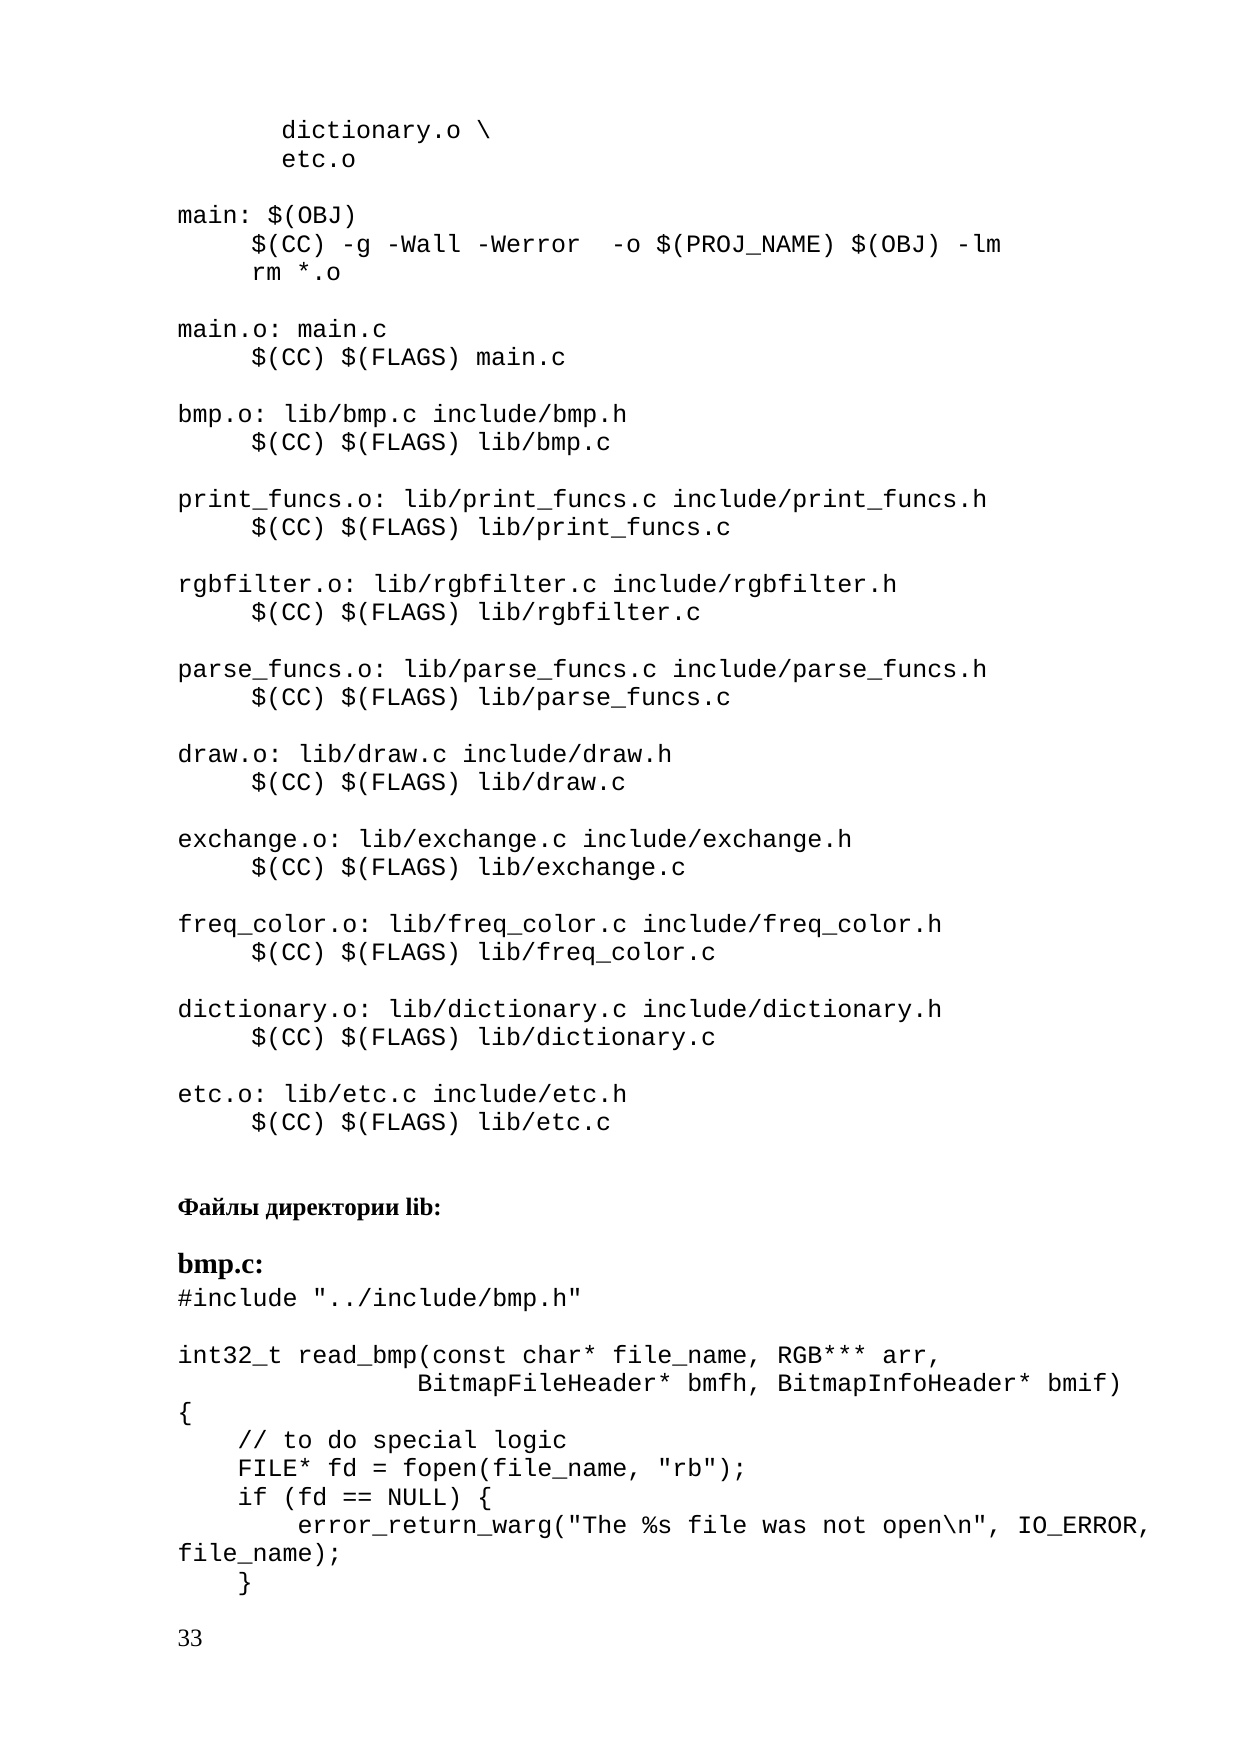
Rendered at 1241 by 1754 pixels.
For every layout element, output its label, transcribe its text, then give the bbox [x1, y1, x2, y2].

text $(CC) -g -Wall -Werror -o $(PROJ_NAME) $(OBJ) -lm [177, 231, 1181, 260]
text { [177, 1399, 1181, 1428]
text $(CC) $(FLAGS) main.c [177, 345, 1181, 373]
text dictionary.o \ [177, 118, 1181, 146]
text main.o: main.c [177, 316, 1181, 345]
text $(CC) $(FLAGS) lib/print_funcs.c [177, 515, 1181, 543]
text $(CC) $(FLAGS) lib/parse_funcs.c [177, 685, 1181, 713]
text $(CC) $(FLAGS) lib/rgbfilter.c [177, 600, 1181, 628]
text $(CC) $(FLAGS) lib/etc.c [177, 1110, 1181, 1138]
subtitle bmp.c: [177, 1246, 1181, 1280]
text FILE* fd = fopen(file_name, "rb"); [177, 1456, 1181, 1484]
text etc.o: lib/etc.c include/etc.h [177, 1081, 1181, 1110]
text $(CC) $(FLAGS) lib/exchange.c [177, 855, 1181, 883]
subtitle Файлы директории lib: [177, 1192, 1181, 1221]
text error_return_warg("The %s file was not open\n", IO_ERROR, file_name); [177, 1513, 1181, 1569]
text if (fd == NULL) { [177, 1484, 1181, 1513]
text parse_funcs.o: lib/parse_funcs.c include/parse_funcs.h [177, 656, 1181, 685]
text dictionary.o: lib/dictionary.c include/dictionary.h [177, 996, 1181, 1025]
text etc.o [177, 146, 1181, 175]
text draw.o: lib/draw.c include/draw.h [177, 741, 1181, 770]
text main: $(OBJ) [177, 203, 1181, 231]
text // to do special logic [177, 1428, 1181, 1456]
text rm *.o [177, 260, 1181, 288]
text BitmapFileHeader* bmfh, BitmapInfoHeader* bmif) [177, 1371, 1181, 1399]
text rgbfilter.o: lib/rgbfilter.c include/rgbfilter.h [177, 571, 1181, 600]
text } [177, 1569, 1181, 1598]
text $(CC) $(FLAGS) lib/bmp.c [177, 430, 1181, 458]
text int32_t read_bmp(const char* file_name, RGB*** arr, [177, 1343, 1181, 1371]
text bmp.o: lib/bmp.c include/bmp.h [177, 401, 1181, 430]
text $(CC) $(FLAGS) lib/draw.c [177, 770, 1181, 798]
text $(CC) $(FLAGS) lib/dictionary.c [177, 1025, 1181, 1053]
text $(CC) $(FLAGS) lib/freq_color.c [177, 940, 1181, 968]
text #include "../include/bmp.h" [177, 1286, 1181, 1314]
text freq_color.o: lib/freq_color.c include/freq_color.h [177, 911, 1181, 940]
text exchange.o: lib/exchange.c include/exchange.h [177, 826, 1181, 855]
text print_funcs.o: lib/print_funcs.c include/print_funcs.h [177, 486, 1181, 515]
